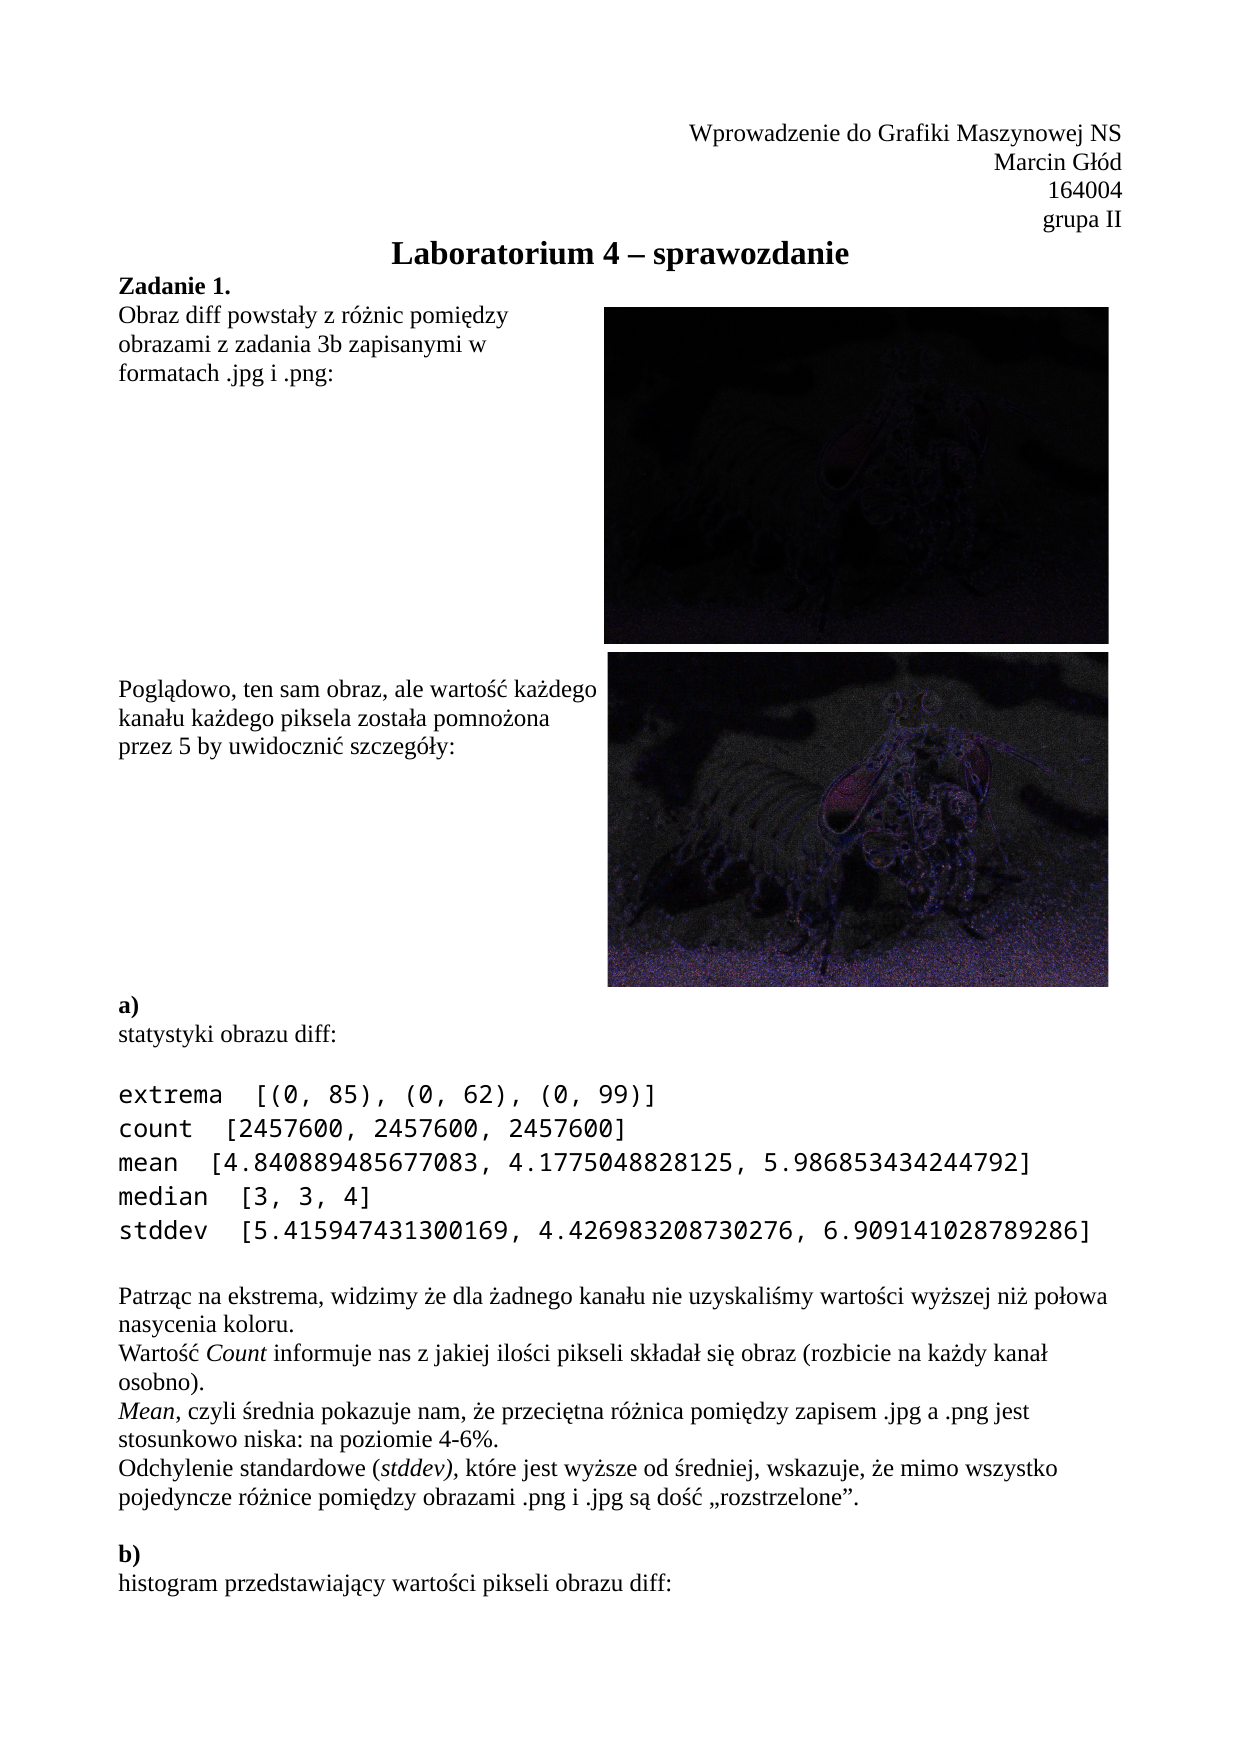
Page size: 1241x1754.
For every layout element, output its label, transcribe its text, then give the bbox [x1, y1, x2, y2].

text Patrząc na ekstrema, widzimy że dla żadnego kanału nie uzyskaliśmy wartości wyższej niż połowa nasycenia koloru. Wartość Count informuje nas z jakiej ilości pikseli składał się obraz (rozbicie na każdy kanał osobno). Mean, czyli średnia pokazuje nam, że przeciętna różnica pomiędzy zapisem .jpg a .png jest stosunkowo niska: na poziomie 4-6%. [118, 1281, 1122, 1453]
text stddev [5.415947431300169, 4.426983208730276, 6.909141028789286] [118, 1213, 1122, 1247]
text Obraz diff powstały z różnic pomiędzy obrazami z zadania 3b zapisanymi w formatach .jpg i .png: [118, 300, 1122, 415]
text Zadanie 1. [118, 271, 1122, 300]
picture [604, 307, 1109, 644]
picture [607, 652, 1109, 987]
text count [2457600, 2457600, 2457600] [118, 1111, 1122, 1144]
text b) [118, 1539, 1122, 1568]
text Wprowadzenie do Grafiki Maszynowej NS [118, 118, 1122, 147]
text Marcin Głód [118, 147, 1122, 176]
text a) statystyki obrazu diff: [118, 990, 1122, 1048]
text histogram przedstawiający wartości pikseli obrazu diff: [118, 1568, 1122, 1597]
text 164004 grupa II [118, 176, 1122, 233]
text Laboratorium 4 – sprawozdanie [118, 233, 1122, 271]
text Poglądowo, ten sam obraz, ale wartość każdego kanału każdego piksela została pomnożona przez 5 by uwidocznić szczegóły: [118, 674, 607, 760]
text extrema [(0, 85), (0, 62), (0, 99)] [118, 1076, 1122, 1111]
text Odchylenie standardowe (stddev), które jest wyższe od średniej, wskazuje, że mimo wszystko pojedyncze różnice pomiędzy obrazami .png i .jpg są dość „rozstrzelone”. [118, 1453, 1122, 1511]
text mean [4.840889485677083, 4.1775048828125, 5.986853434244792] [118, 1144, 1122, 1179]
text median [3, 3, 4] [118, 1179, 1122, 1213]
